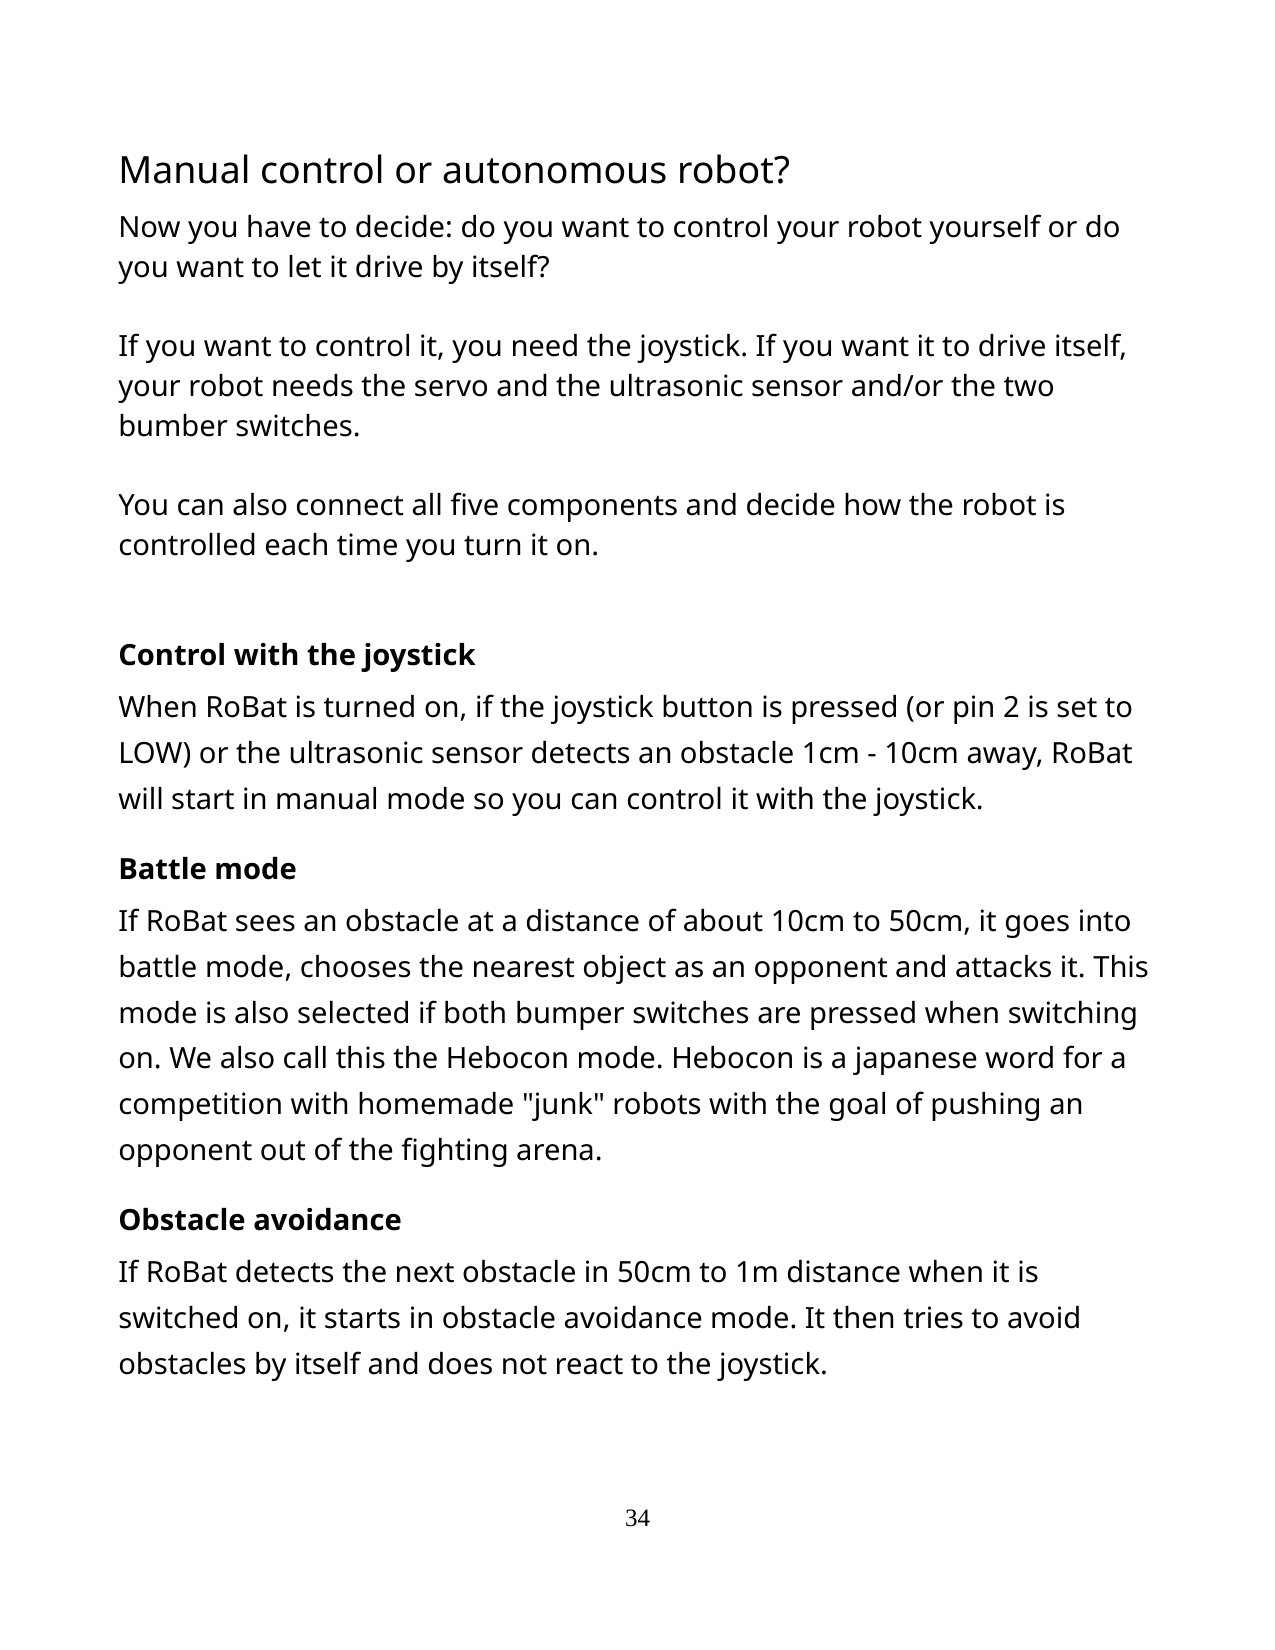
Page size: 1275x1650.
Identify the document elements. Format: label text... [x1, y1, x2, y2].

subtitle Control with the joystick [118, 634, 1157, 674]
text If RoBat sees an obstacle at a distance of about 10cm to 50cm, it goes into battle mode, chooses the nearest object as an opponent and attacks it. This mode is also selected if both bumper switches are pressed when switching on. We also call this the Hebocon mode. Hebocon is a japanese word for a competition with homemade "junk" robots with the goal of pushing an opponent out of the fighting arena. [118, 901, 1157, 1168]
subtitle Battle mode [118, 848, 1157, 888]
text When RoBat is turned on, if the joystick button is pressed (or pin 2 is set to LOW) or the ultrasonic sensor detects an obstacle 1cm - 10cm away, RoBat will start in manual mode so you can control it with the joystick. [118, 687, 1157, 818]
text If you want to control it, you need the joystick. If you want it to drive itself, your robot needs the servo and the ultrasonic sensor and/or the two bumber switches. [118, 326, 1157, 445]
text If RoBat detects the next obstacle in 50cm to 1m distance when it is switched on, it starts in obstacle avoidance mode. It then tries to avoid obstacles by itself and does not react to the joystick. [118, 1252, 1157, 1383]
subtitle Manual control or autonomous robot? [118, 143, 1157, 194]
text Now you have to decide: do you want to control your robot yourself or do you want to let it drive by itself? [118, 207, 1157, 286]
text You can also connect all five components and decide how the robot is controlled each time you turn it on. [118, 484, 1157, 564]
subtitle Obstacle avoidance [118, 1199, 1157, 1239]
